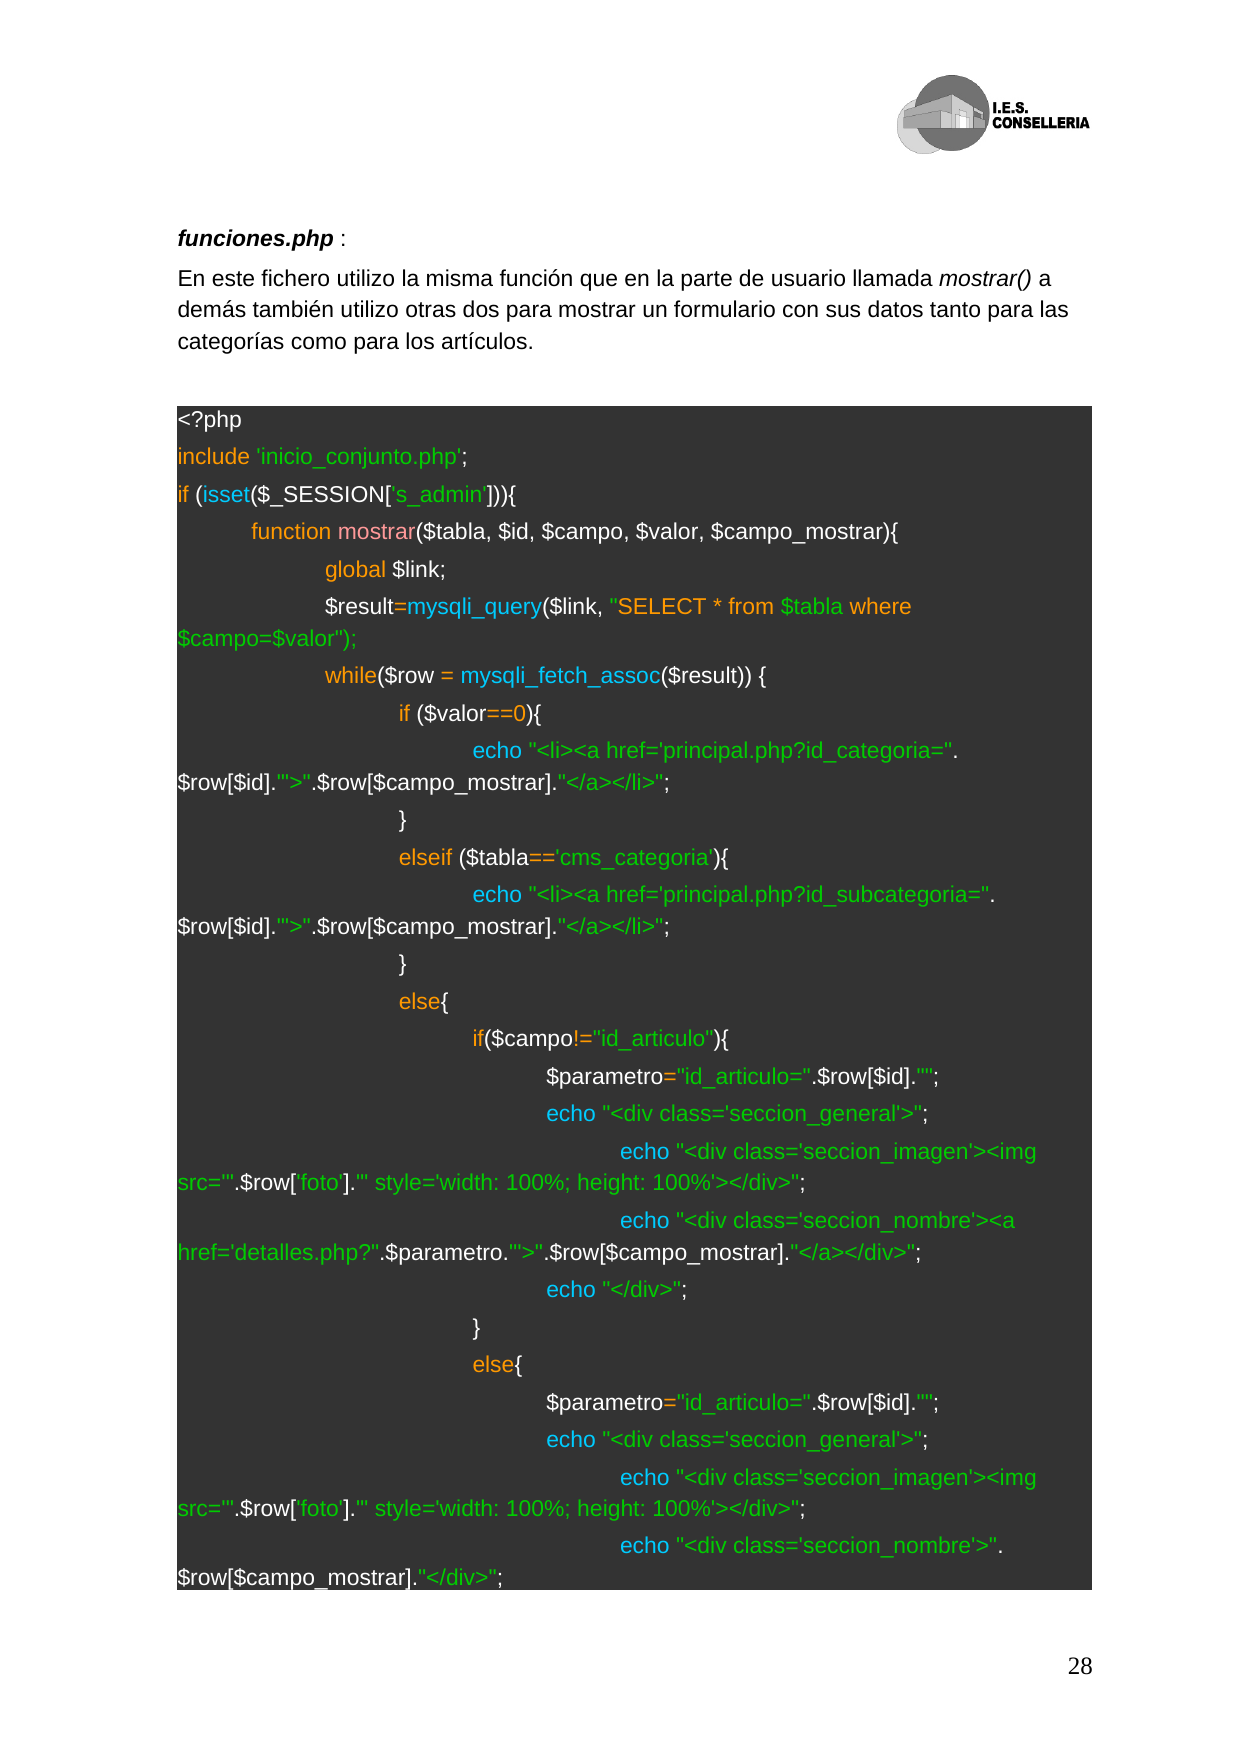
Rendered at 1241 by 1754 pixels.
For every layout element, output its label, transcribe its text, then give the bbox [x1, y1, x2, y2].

text if ($valor==0){ [177, 700, 1092, 726]
picture [894, 73, 1093, 155]
text include 'inicio_conjunto.php'; [177, 443, 1092, 469]
text else{ [177, 988, 1092, 1014]
text } [177, 806, 1092, 833]
text echo "<div class='seccion_imagen'><img src='".$row['foto']."' style='width: 100%; height: 100%'></div>"; [177, 1463, 1092, 1521]
text echo "</div>"; [177, 1276, 1092, 1302]
text else{ [177, 1351, 1092, 1377]
text global $link; [177, 556, 1092, 582]
text echo "<li><a href='principal.php?id_categoria=".$row[$id]."'>".$row[$campo_mostrar]."</a></li>"; [177, 737, 1092, 795]
text $parametro="id_articulo=".$row[$id].""; [177, 1063, 1092, 1089]
text echo "<div class='seccion_imagen'><img src='".$row['foto']."' style='width: 100%; height: 100%'></div>"; [177, 1138, 1092, 1196]
text echo "<li><a href='principal.php?id_subcategoria=".$row[$id]."'>".$row[$campo_mostrar]."</a></li>"; [177, 881, 1092, 939]
text echo "<div class='seccion_general'>"; [177, 1426, 1092, 1452]
text if (isset($_SESSION['s_admin'])){ [177, 481, 1092, 507]
text echo "<div class='seccion_nombre'>".$row[$campo_mostrar]."</div>"; [177, 1532, 1092, 1590]
text echo "<div class='seccion_nombre'><a href='detalles.php?".$parametro."'>".$row[$campo_mostrar]."</a></div>"; [177, 1207, 1092, 1265]
text } [177, 950, 1092, 977]
text elseif ($tabla=='cms_categoria'){ [177, 844, 1092, 870]
text En este fichero utilizo la misma función que en la parte de usuario llamada mostrar() a demás también utilizo otras dos para mostrar un formulario con sus datos tanto para las categorías como para los artículos. [177, 265, 1092, 354]
text while($row = mysqli_fetch_assoc($result)) { [177, 662, 1092, 688]
text $result=mysqli_query($link, "SELECT * from $tabla where $campo=$valor"); [177, 593, 1092, 651]
text echo "<div class='seccion_general'>"; [177, 1100, 1092, 1127]
text if($campo!="id_articulo"){ [177, 1025, 1092, 1052]
text funciones.php : [177, 224, 1092, 251]
text function mostrar($tabla, $id, $campo, $valor, $campo_mostrar){ [177, 518, 1092, 544]
text <?php [177, 406, 1092, 432]
text $parametro="id_articulo=".$row[$id].""; [177, 1388, 1092, 1415]
text } [177, 1313, 1092, 1340]
